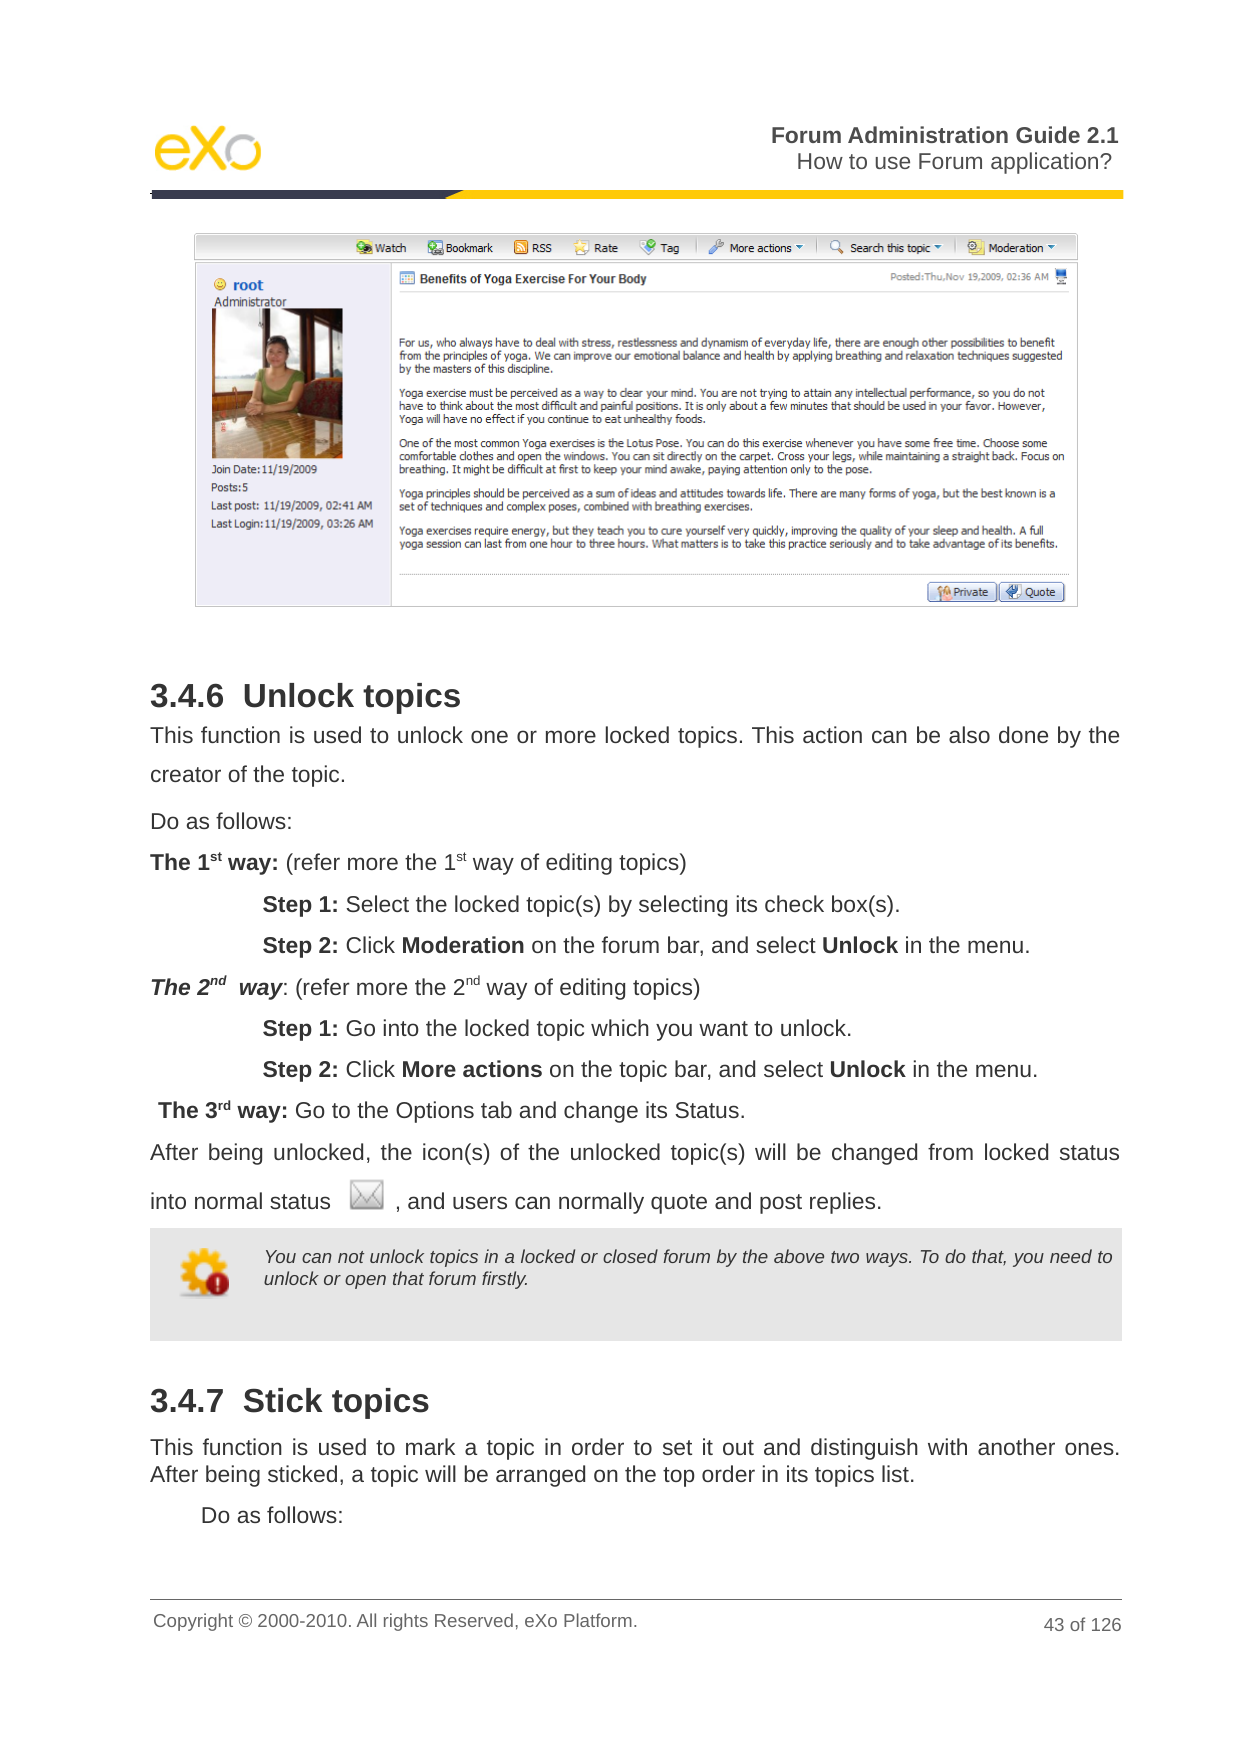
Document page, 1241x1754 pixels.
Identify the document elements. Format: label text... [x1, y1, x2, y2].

list Step 2: Click More actions on the topic bar, and select Unlock in the menu. [225, 1056, 1122, 1082]
text The 2nd way: (refer more the 2nd way of editing topics) [150, 973, 1122, 1000]
picture [344, 1172, 387, 1214]
list The 3rd way: Go to the Options tab and change its Status. [120, 1097, 1122, 1124]
picture [151, 190, 1124, 199]
list Step 1: Select the locked topic(s) by selecting its check box(s). [225, 891, 1122, 917]
text Do as follows: [150, 1502, 1122, 1528]
text The 1st way: (refer more the 1st way of editing topics) [150, 849, 1122, 876]
text Do as follows: [150, 808, 1122, 834]
text This function is used to unlock one or more locked topics. This action can be also done by the creator of the topic. [150, 722, 1122, 787]
picture [155, 125, 262, 171]
picture [190, 231, 1082, 608]
text After being unlocked, the icon(s) of the unlocked topic(s) will be changed from locked status into normal status , and users can normally quote and post replies. [150, 1139, 1122, 1221]
subtitle Stick topics [150, 1381, 1122, 1419]
list Step 2: Click Moderation on the forum bar, and select Unlock in the menu. [225, 932, 1122, 958]
list Step 1: Go into the locked topic which you want to unlock. [225, 1015, 1122, 1041]
picture [179, 1248, 229, 1299]
text This function is used to mark a topic in order to set it out and distinguish with another ones. After being sticked, a topic will be arranged on the top order in its topics list. [150, 1434, 1122, 1487]
table_header [150, 1228, 258, 1341]
subtitle Unlock topics [150, 676, 1122, 714]
table_header You can not unlock topics in a locked or closed forum by the above two ways. To do that, you need to unlock or open that forum firstly. [258, 1228, 1122, 1341]
